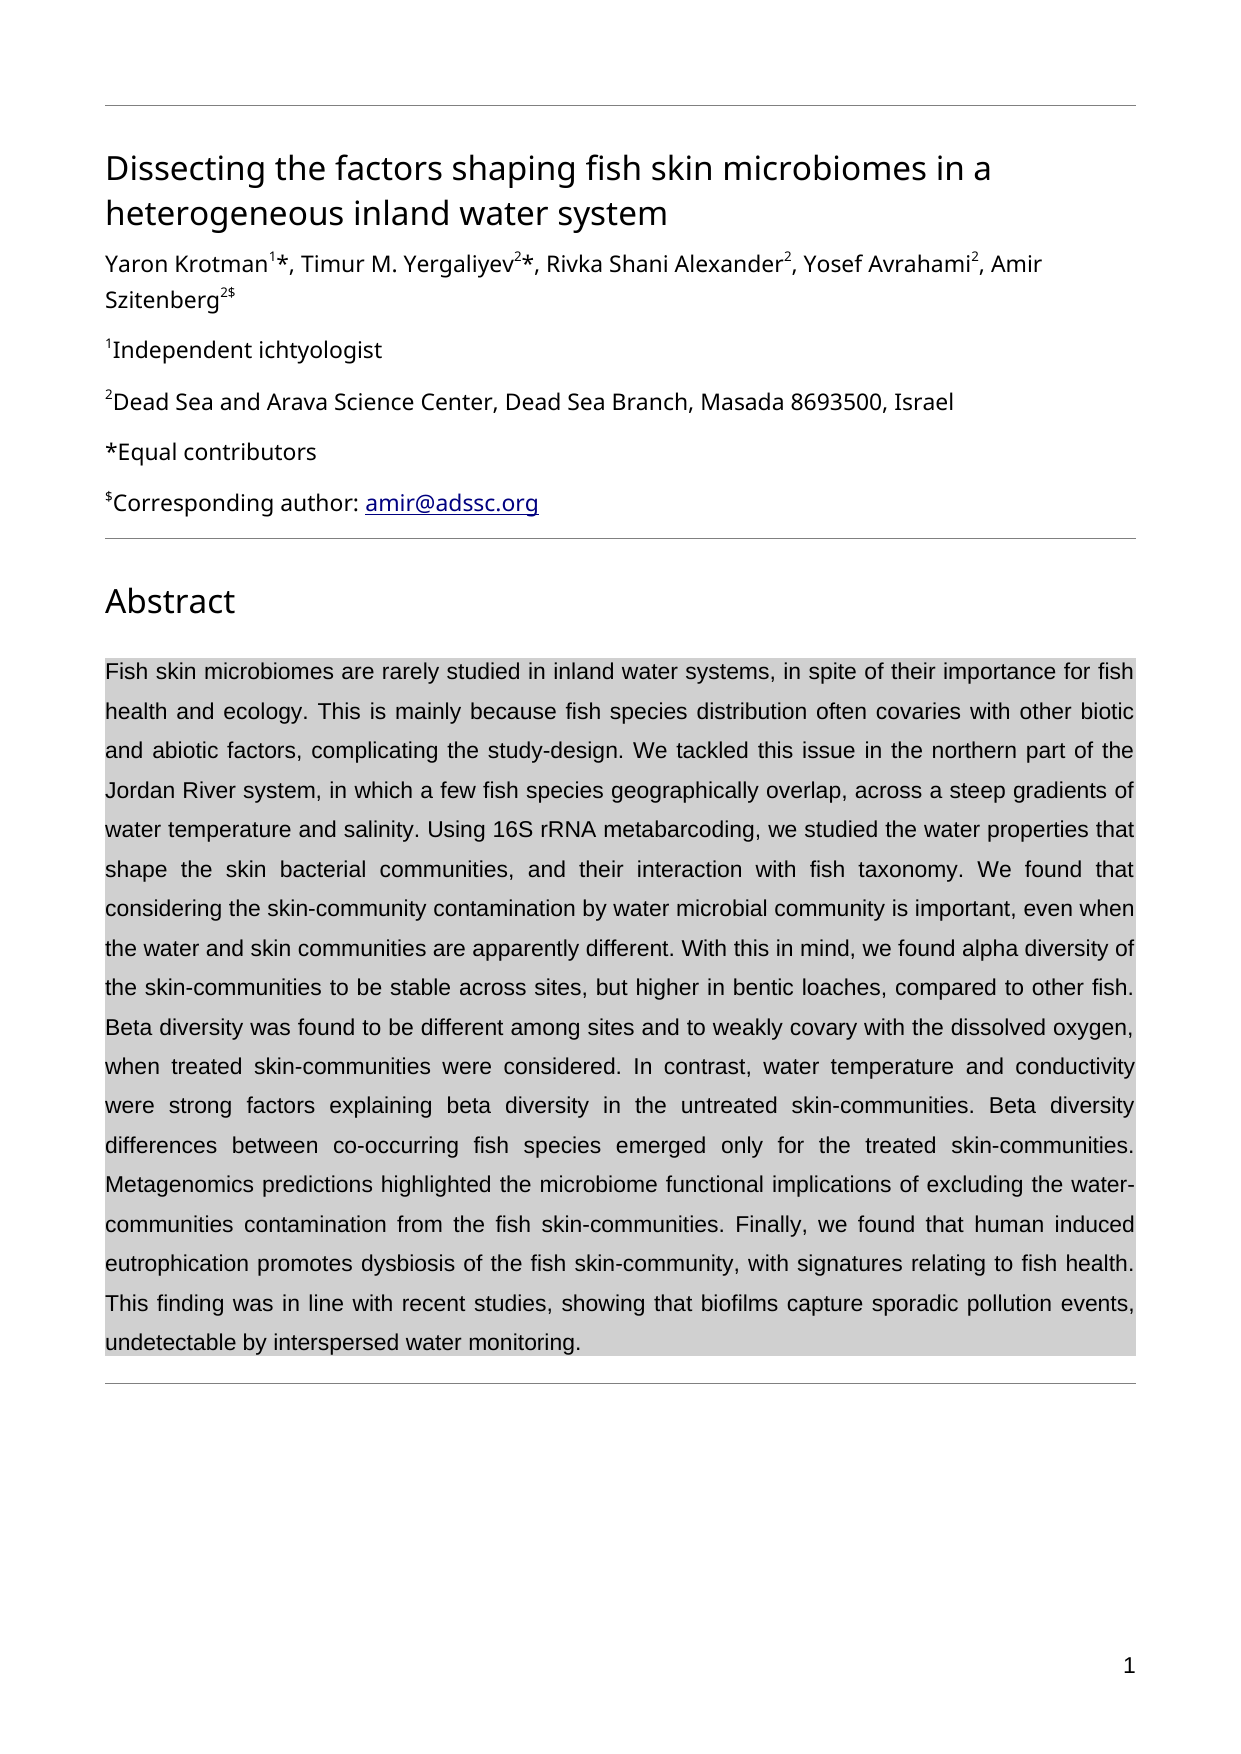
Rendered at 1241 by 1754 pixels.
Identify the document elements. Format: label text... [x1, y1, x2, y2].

text $Corresponding author: amir@adssc.org [105, 487, 1136, 518]
text 1Independent ichtyologist [105, 334, 1136, 366]
text Fish skin microbiomes are rarely studied in inland water systems, in spite of their importance for fish health and ecology. This is mainly because fish species distribution often covaries with other biotic and abiotic factors, complicating the study-design. We tackled this issue in the northern part of the Jordan River system, in which a few fish species geographically overlap, across a steep gradients of water temperature and salinity. Using 16S rRNA metabarcoding, we studied the water properties that shape the skin bacterial communities, and their interaction with fish taxonomy. We found that considering the skin-community contamination by water microbial community is important, even when the water and skin communities are apparently different. With this in mind, we found alpha diversity of the skin-communities to be stable across sites, but higher in bentic loaches, compared to other fish. Beta diversity was found to be different among sites and to weakly covary with the dissolved oxygen, when treated skin-communities were considered. In contrast, water temperature and conductivity were strong factors explaining beta diversity in the untreated skin-communities. Beta diversity differences between co-occurring fish species emerged only for the treated skin-communities. Metagenomics predictions highlighted the microbiome functional implications of excluding the water-communities contamination from the fish skin-communities. Finally, we found that human induced eutrophication promotes dysbiosis of the fish skin-community, with signatures relating to fish health. This finding was in line with recent studies, showing that biofilms capture sporadic pollution events, undetectable by interspersed water monitoring. [105, 658, 1136, 1356]
subtitle Abstract [105, 577, 1136, 623]
text Yaron Krotman1*, Timur M. Yergaliyev2*, Rivka Shani Alexander2, Yosef Avrahami2, Amir Szitenberg2$ [105, 248, 1136, 315]
subtitle Dissecting the factors shaping fish skin microbiomes in a heterogeneous inland water system [105, 144, 1136, 235]
text 2Dead Sea and Arava Science Center, Dead Sea Branch, Masada 8693500, Israel [105, 385, 1136, 417]
text *Equal contributors [105, 436, 1136, 468]
